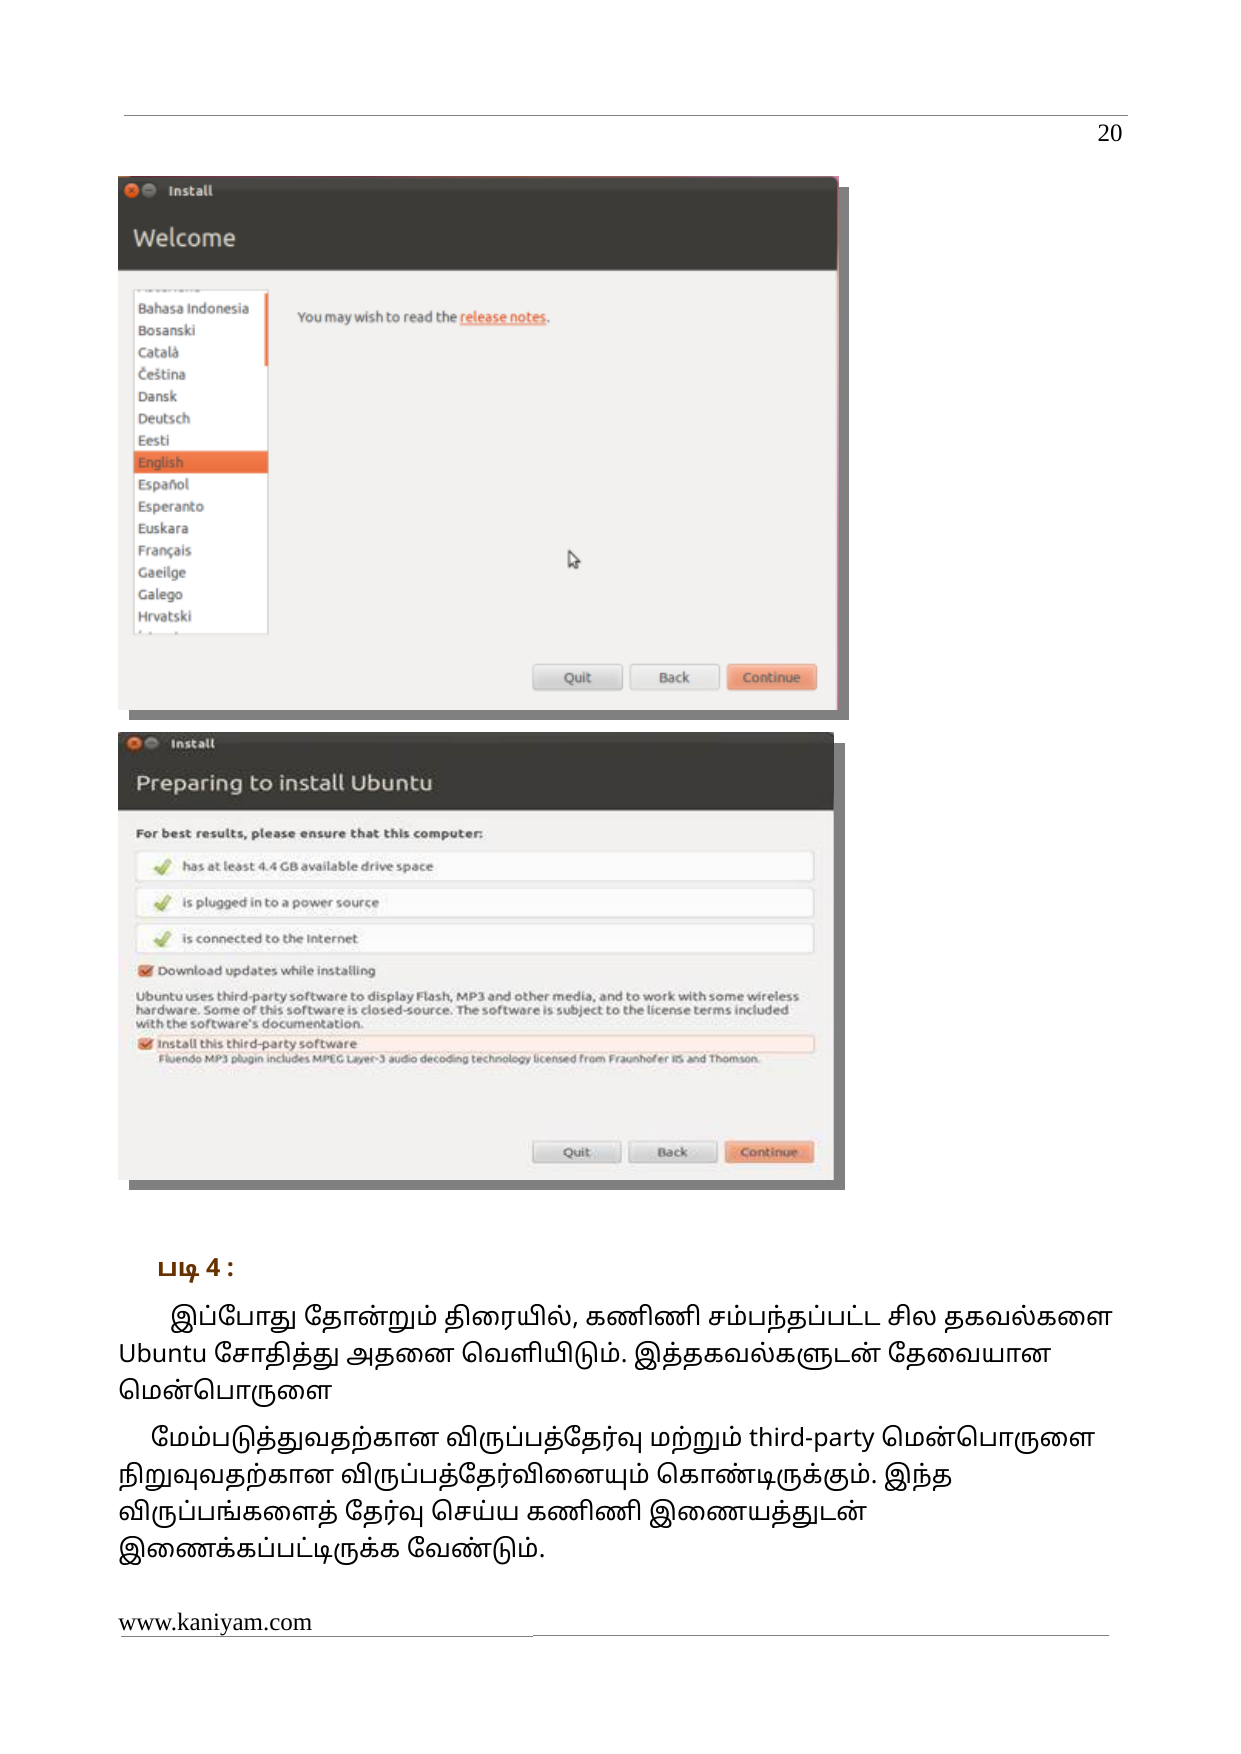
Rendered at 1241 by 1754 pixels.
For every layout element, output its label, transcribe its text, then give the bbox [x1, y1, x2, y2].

text மேம்படுத்துவதற்கான விருப்பத்தேர்வு மற்றும் third-party மென்பொருளை நிறுவுவதற்கான விருப்பத்தேர்வினையும் கொண்டிருக்கும். இந்த விருப்பங்களைத் தேர்வு செய்ய கணிணி இணையத்துடன் இணைக்கப்பட்டிருக்க வேண்டும். [118, 1419, 1122, 1567]
picture [118, 176, 839, 710]
picture [118, 732, 834, 1180]
text இப்போது தோன்றும் திரையில், கணிணி சம்பந்தப்பட்ட சில தகவல்களை Ubuntu சோதித்து அதனை வெளியிடும். இத்தகவல்களுடன் தேவையான மென்பொருளை [118, 1299, 1122, 1407]
text படி 4 : [118, 1249, 1122, 1286]
